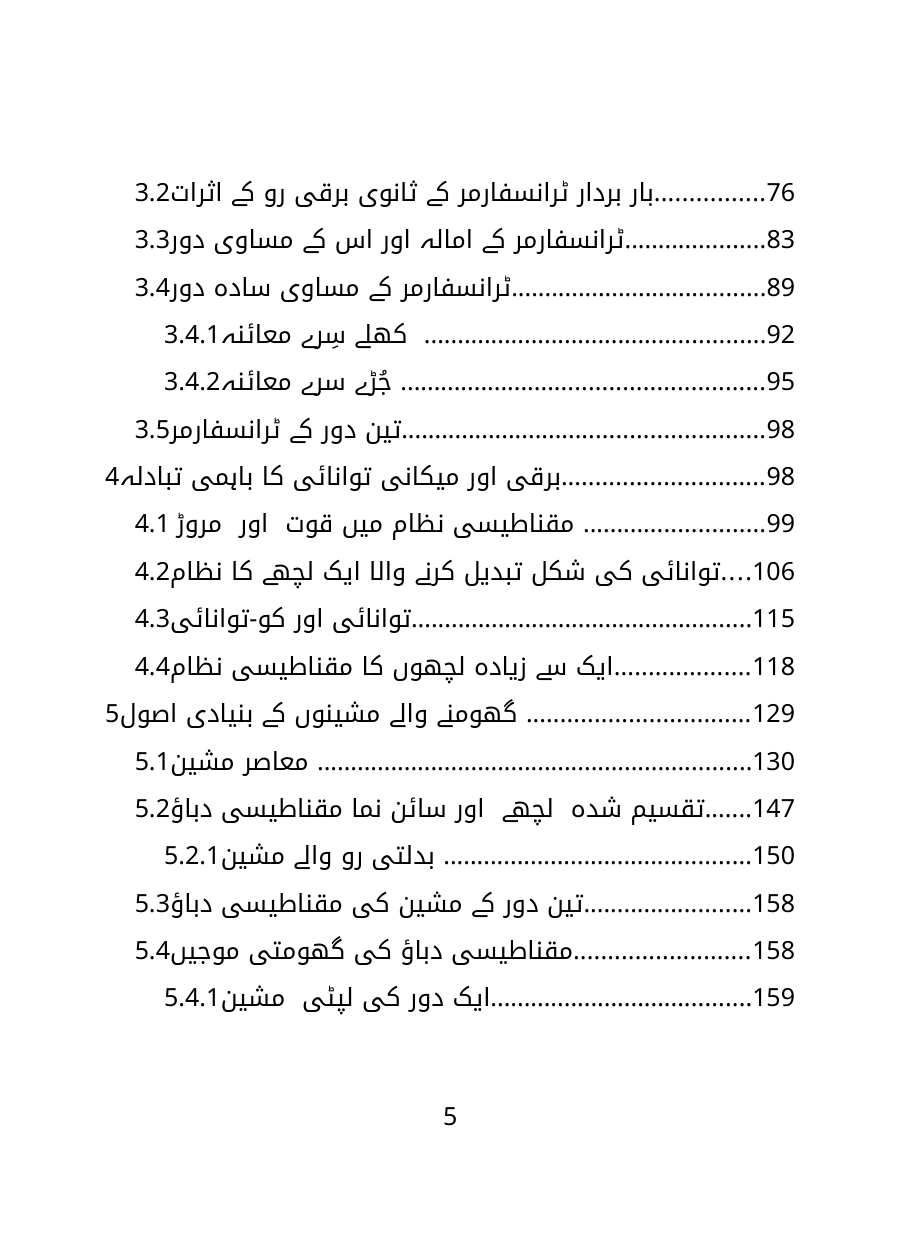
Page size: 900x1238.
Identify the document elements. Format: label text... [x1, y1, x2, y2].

text 4.2توانائی کی شکل تبدیل کرنے والا ایک لچھے کا نظام 106 [134, 548, 795, 596]
text 4.3توانائی اور کو-توانائی 115 [134, 596, 795, 643]
text 5.1معاصر مشین 130 [134, 738, 795, 785]
text 3.4.1کھلے سِرے معائنہ 92 [164, 311, 795, 359]
text 4.1 مقناطیسی نظام میں قوت اور مروڑ 99 [134, 501, 795, 548]
text 3.4ٹرانسفارمر کے مساوی سادہ دور 89 [134, 264, 795, 311]
text 3.4.2جُڑے سرے معائنہ 95 [164, 359, 795, 406]
text 3.5تین دور کے ٹرانسفارمر 98 [134, 406, 795, 453]
text 5گھومنے والے مشینوں کے بنیادی اصول 129 [105, 690, 795, 738]
text 5.4.1ایک دور کی لپٹی مشین 159 [164, 975, 795, 1022]
text 3.3ٹرانسفارمر کے امالہ اور اس کے مساوی دور 83 [134, 216, 795, 264]
text 3.2بار بردار ٹرانسفارمر کے ثانوی برقی رو کے اثرات 76 [134, 169, 795, 216]
text 5.4مقناطیسی دباؤ کی گھومتی موجیں 158 [134, 927, 795, 975]
text 5.2.1بدلتی رو والے مشین 150 [164, 833, 795, 880]
text 5.3تین دور کے مشین کی مقناطیسی دباؤ 158 [134, 880, 795, 927]
text 5.2تقسیم شدہ لچھے اور سائن نما مقناطیسی دباؤ 147 [134, 785, 795, 833]
text 4برقی اور میکانی توانائی کا باہمی تبادلہ 98 [105, 453, 795, 501]
text 4.4ایک سے زیادہ لچھوں کا مقناطیسی نظام 118 [134, 643, 795, 690]
